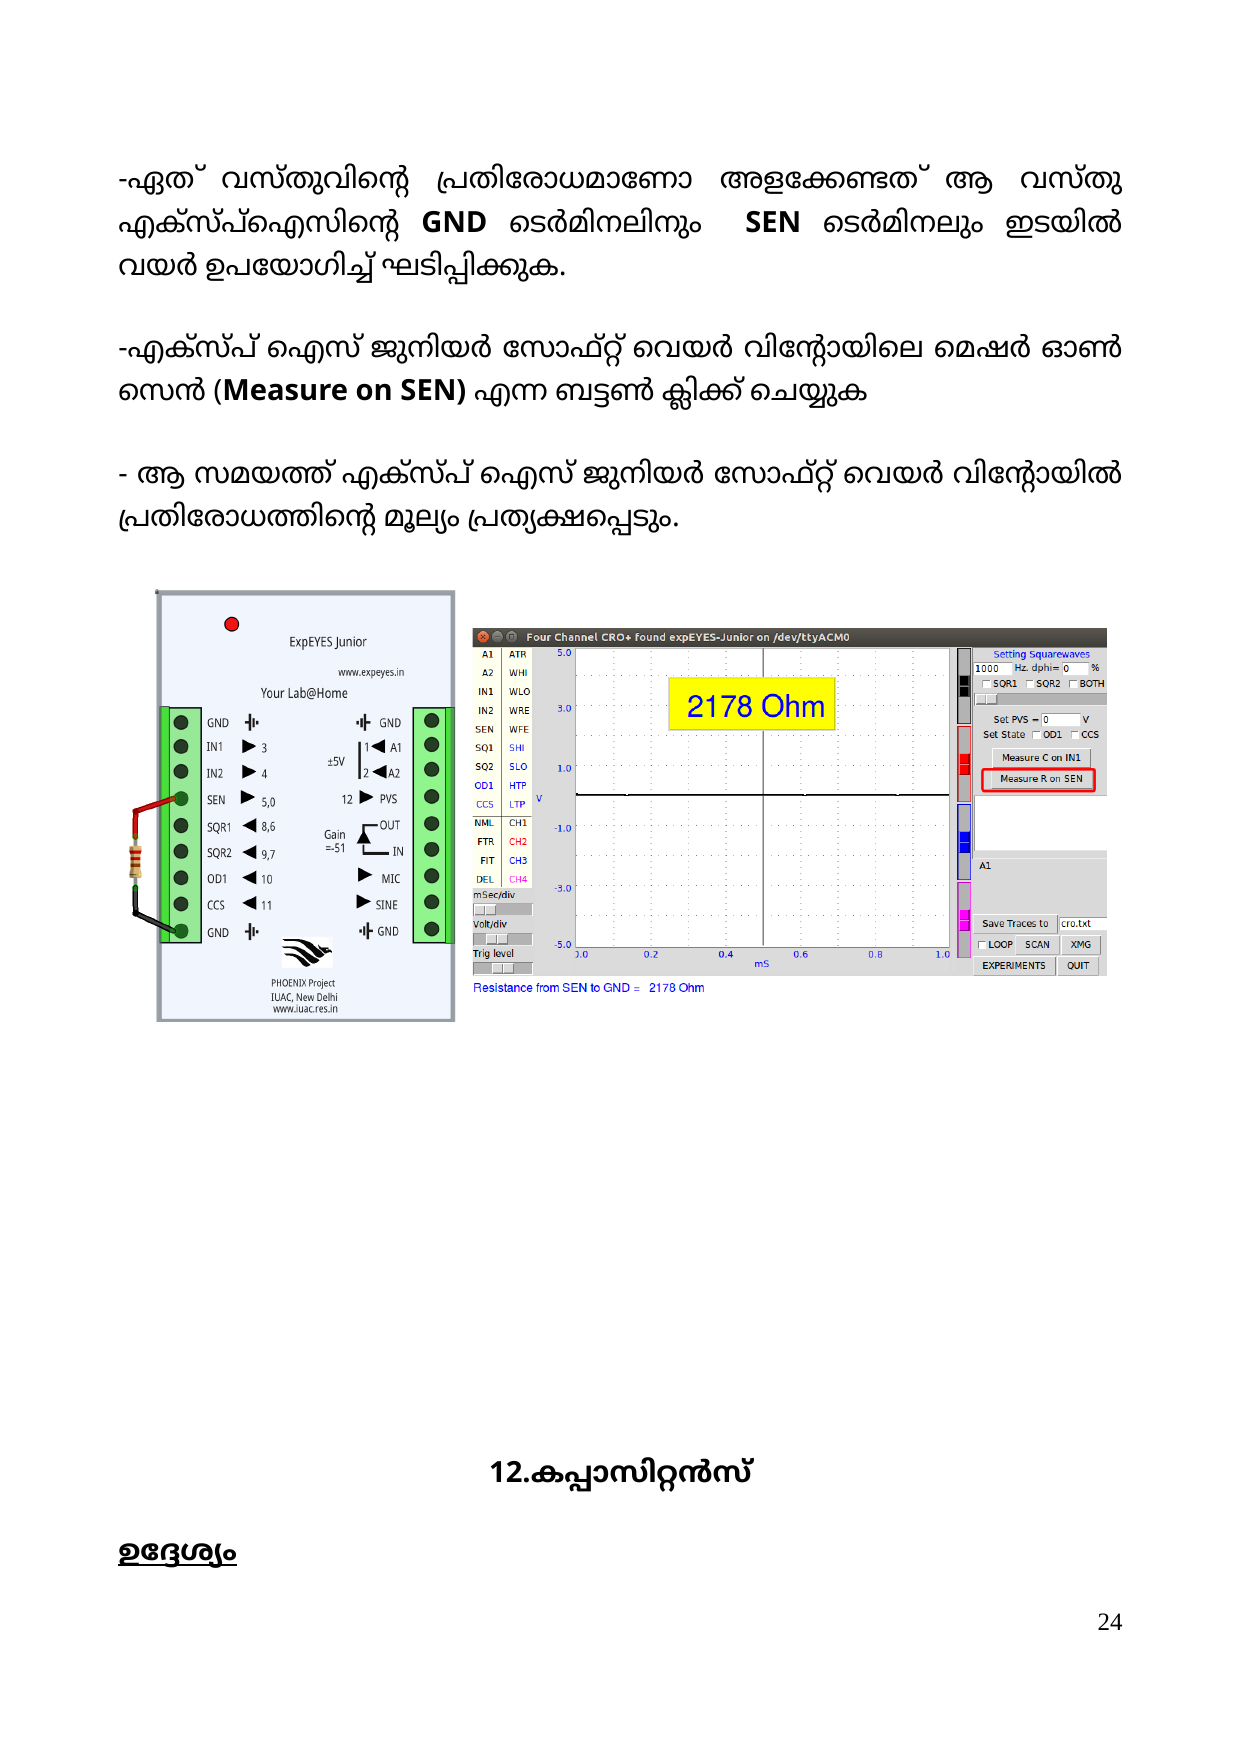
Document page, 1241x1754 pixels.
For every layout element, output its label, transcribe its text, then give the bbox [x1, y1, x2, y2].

text -ഏത് വസ്തുവിന്റെ പ്രതിരോധമാണോ അളക്കേണ്ടത് ആ വസ്തു എക്സ്പ്ഐസിന്റെ GND ടെർമിനലിനും SEN ടെർമിനലും ഇടയിൽ വയർ ഉപയോഗിച്ച് ഘടിപ്പിക്കുക. [118, 158, 1122, 287]
text - ആ സമയത്ത് എക്സ്പ് ഐസ് ജുനിയര്‍ സോഫ്റ്റ് വെയര്‍ വിന്റോയിൽ പ്രതിരോധത്തിന്റെ മൂല്യം പ്രത്യക്ഷപ്പെടും. [118, 452, 1122, 538]
text -എക്സ്പ് ഐസ് ജുനിയര്‍ സോഫ്റ്റ് വെയര്‍ വിന്റോയിലെ മെഷർ ഓൺ സെൻ (Measure on SEN) എന്ന ബട്ടൺ ക്ലിക്ക് ചെയ്യുക [118, 327, 1122, 413]
picture [472, 628, 1107, 996]
text 12.കപ്പാസിറ്റൻസ് [118, 1451, 1122, 1494]
text ഉദ്ദേശ്യം [118, 1534, 1122, 1572]
picture [129, 588, 456, 1022]
